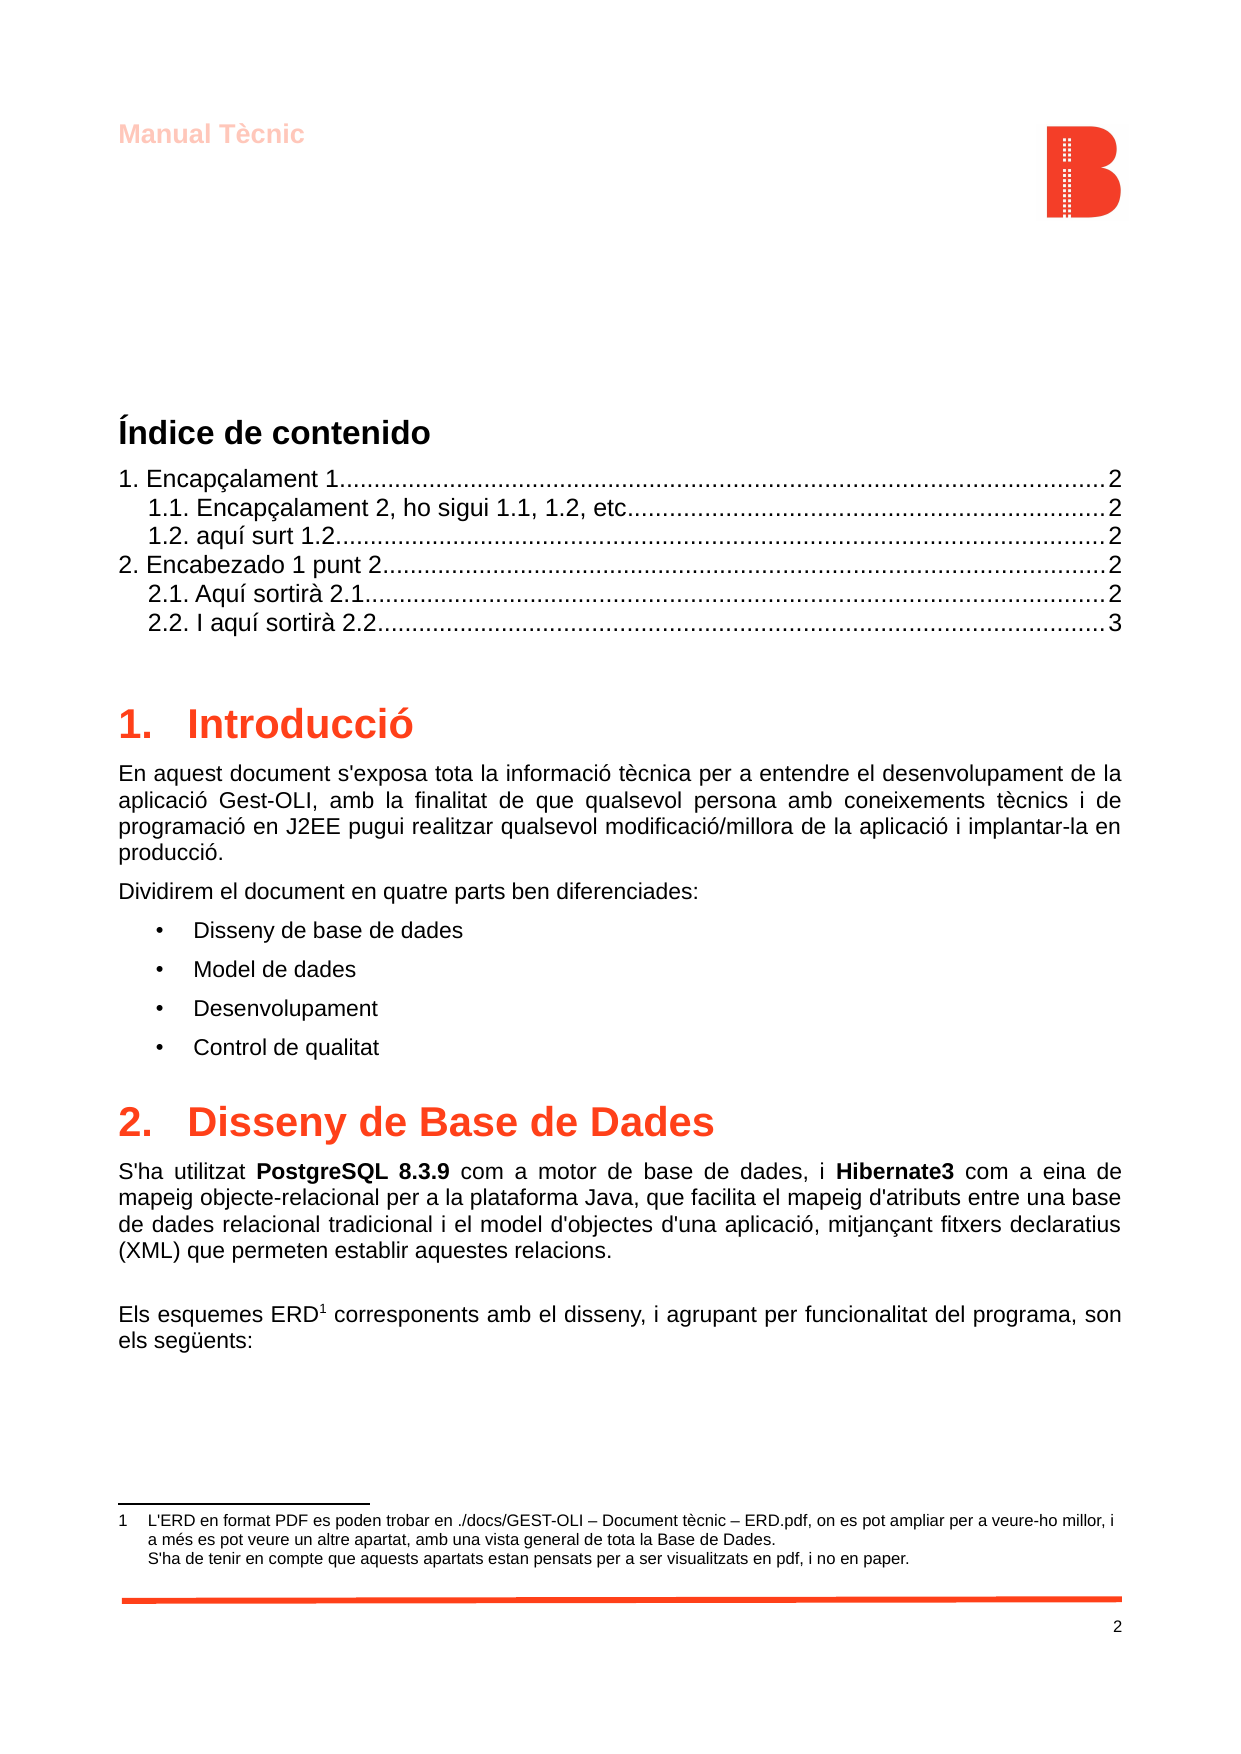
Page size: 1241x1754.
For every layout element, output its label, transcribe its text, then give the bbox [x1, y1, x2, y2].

text 1. Encapçalament 1 2 [118, 464, 1122, 493]
list Control de qualitat [156, 1033, 1122, 1060]
list Desenvolupament [156, 995, 1122, 1021]
text En aquest document s'exposa tota la informació tècnica per a entendre el desenvolupament de la aplicació Gest-OLI, amb la finalitat de que qualsevol persona amb coneixements tècnics i de programació en J2EE pugui realitzar qualsevol modificació/millora de la aplicació i implantar-la en producció. [118, 760, 1122, 866]
text Dividirem el document en quatre parts ben diferenciades: [118, 878, 1122, 904]
text 2.2. I aquí sortirà 2.2 3 [148, 608, 1122, 636]
text 2. Encabezado 1 punt 2 2 [118, 550, 1122, 579]
text L'ERD en format PDF es poden trobar en ./docs/GEST-OLI – Document tècnic – ERD.pdf, on es pot ampliar per a veure-ho millor, i a més es pot veure un altre apartat, amb una vista general de tota la Base de Dades. S'ha de tenir en compte que aquests apartats estan pensats per a ser visualitzats en pdf, i no en paper. [118, 1511, 1122, 1568]
list Model de dades [156, 956, 1122, 982]
subtitle Introducció [118, 700, 1122, 748]
text Els esquemes ERD corresponents amb el disseny, i agrupant per funcionalitat del programa, son els següents: [118, 1301, 1122, 1353]
subtitle Disseny de Base de Dades [118, 1097, 1122, 1145]
subtitle Índice de contenido [118, 413, 1122, 451]
text 2.1. Aquí sortirà 2.1 2 [148, 579, 1122, 608]
picture [1036, 124, 1130, 221]
text S'ha utilitzat PostgreSQL 8.3.9 com a motor de base de dades, i Hibernate3 com a eina de mapeig objecte-relacional per a la plataforma Java, que facilita el mapeig d'atributs entre una base de dades relacional tradicional i el model d'objectes d'una aplicació, mitjançant fitxers declaratius (XML) que permeten establir aquestes relacions. [118, 1158, 1122, 1263]
list Disseny de base de dades [156, 917, 1122, 943]
text 1.1. Encapçalament 2, ho sigui 1.1, 1.2, etc 2 [148, 493, 1122, 521]
text 1.2. aquí surt 1.2. 2 [148, 521, 1122, 550]
